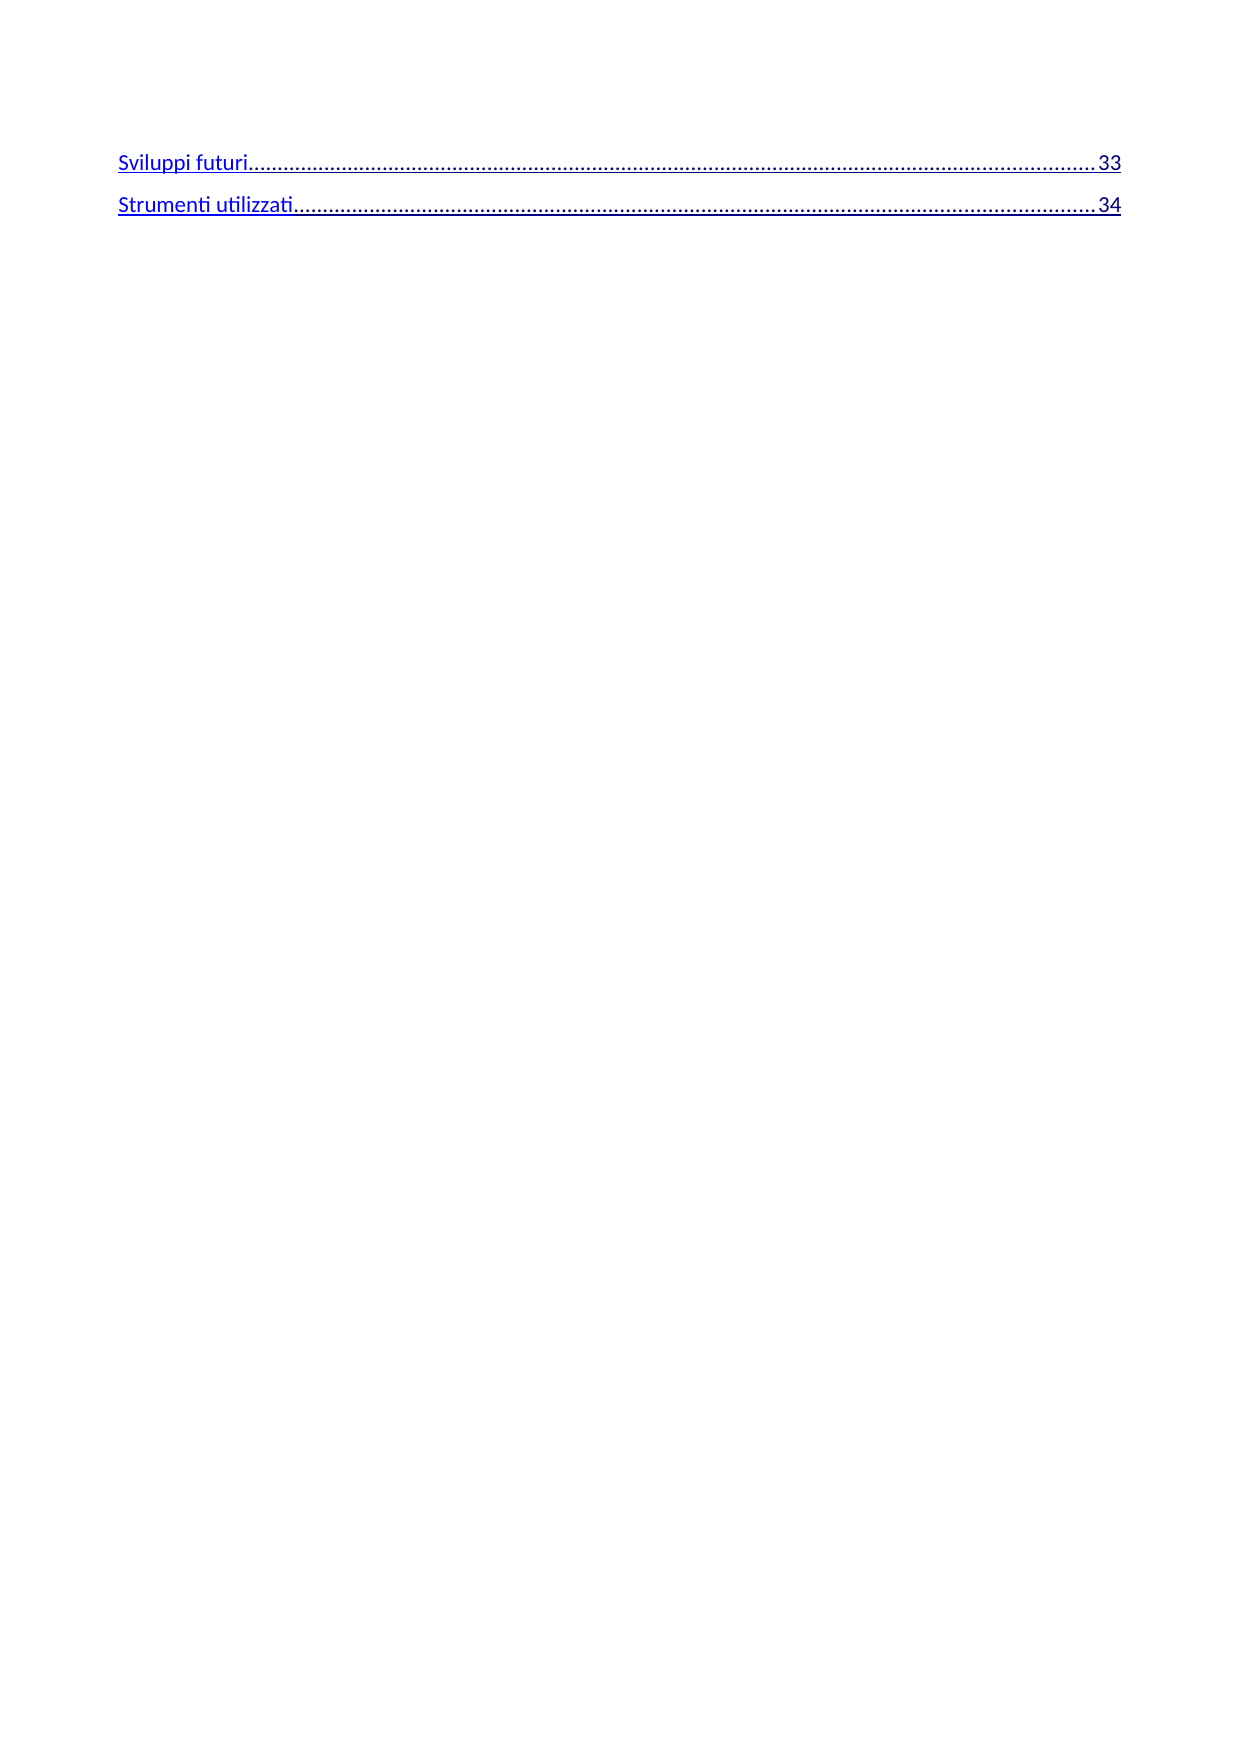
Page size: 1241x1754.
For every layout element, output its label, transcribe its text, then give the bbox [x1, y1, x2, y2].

text Strumenti utilizzati 34 [118, 190, 1122, 218]
text Sviluppi futuri 33 [118, 148, 1122, 176]
